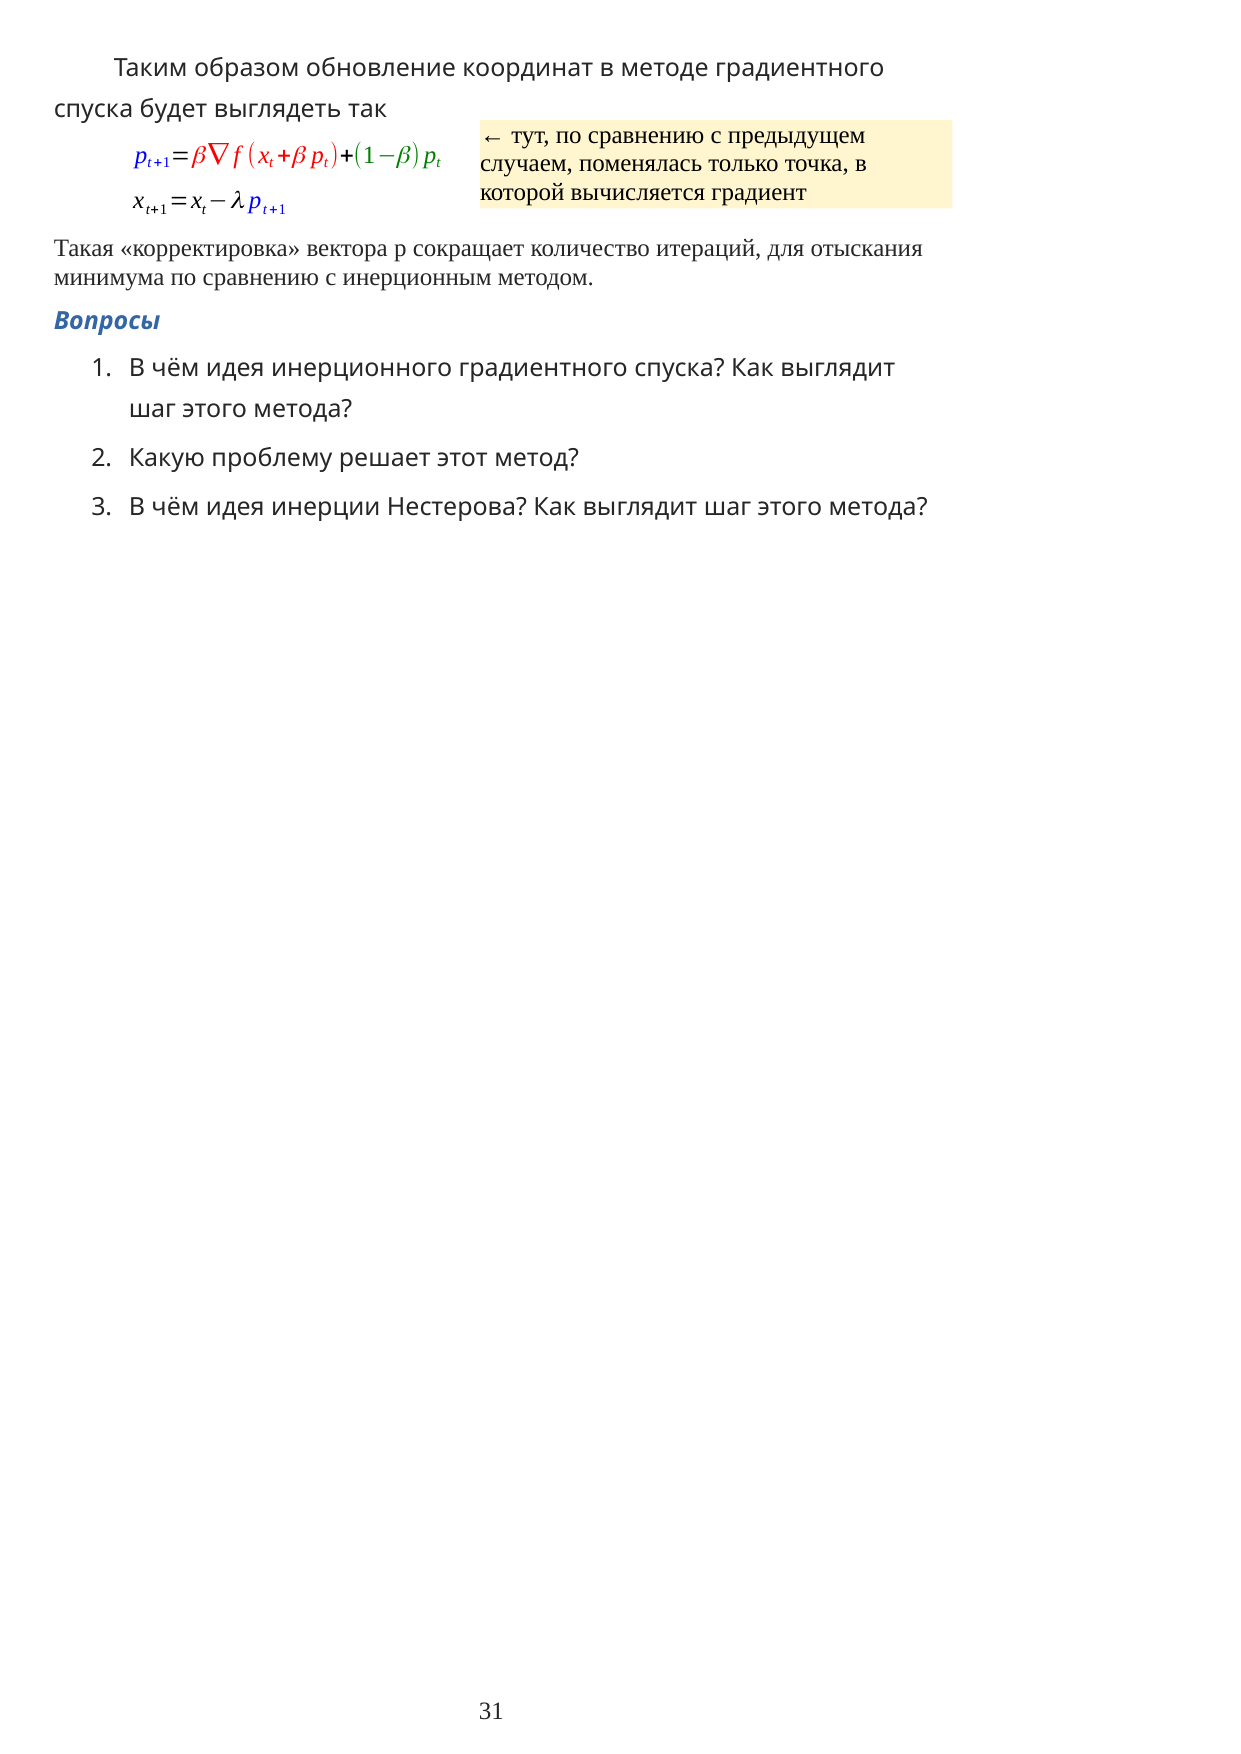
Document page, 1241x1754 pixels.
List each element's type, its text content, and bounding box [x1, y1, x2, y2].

list Какую проблему решает этот метод? [91, 439, 928, 474]
subtitle Вопросы [53, 303, 928, 337]
text Такая «корректировка» вектора p сокращает количество итераций, для отыскания минимума по сравнению с инерционным методом. [53, 233, 928, 291]
list В чём идея инерционного градиентного спуска? Как выглядит шаг этого метода? [91, 349, 928, 424]
list В чём идея инерции Нестерова? Как выглядит шаг этого метода? [91, 489, 928, 523]
text Таким образом обновление координат в методе градиентного спуска будет выглядеть так [53, 49, 928, 124]
